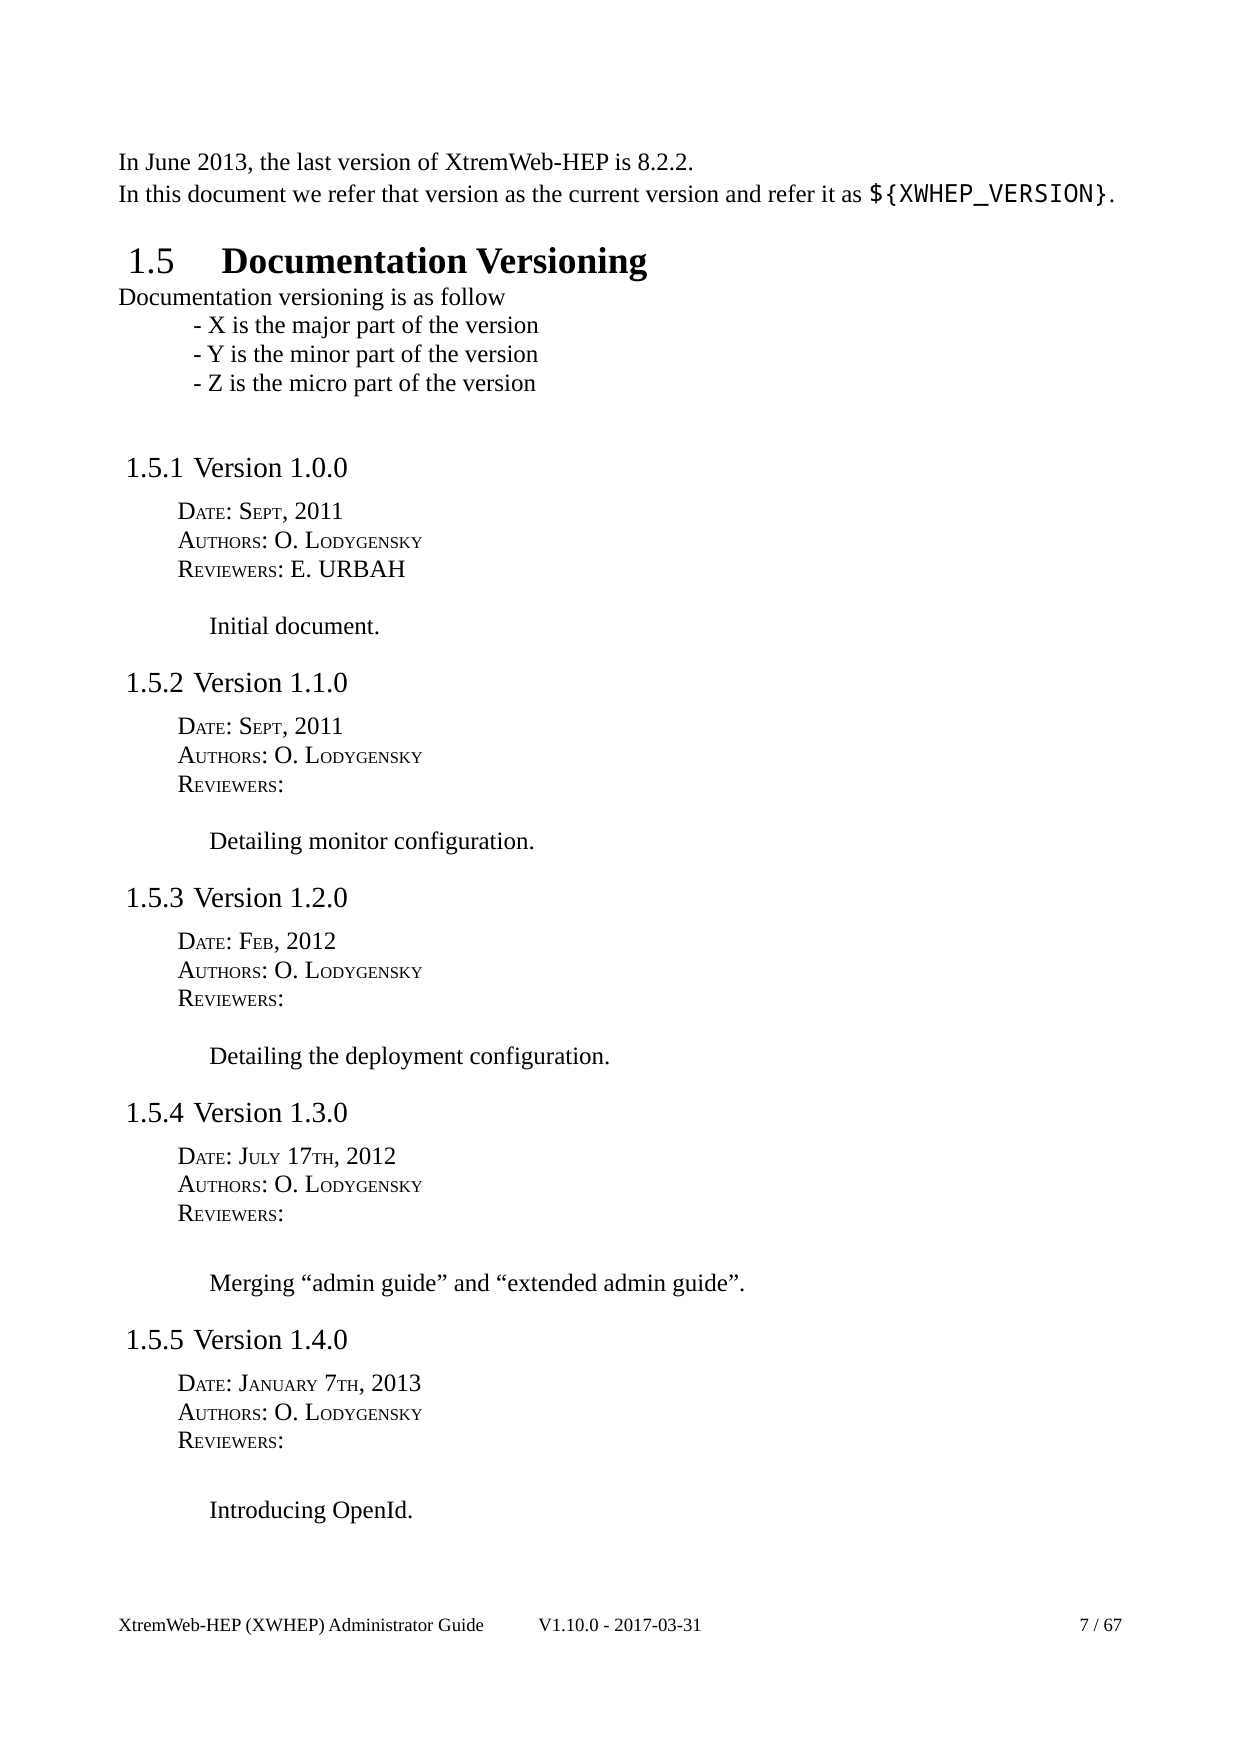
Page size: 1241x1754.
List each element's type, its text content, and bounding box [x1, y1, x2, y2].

subtitle Version 1.4.0 [118, 1322, 1122, 1356]
text - X is the major part of the version [118, 310, 1122, 339]
text - Z is the micro part of the version [118, 368, 1122, 397]
text Reviewers: [177, 983, 1122, 1012]
text Reviewers: [177, 1426, 1122, 1454]
text Reviewers: [177, 1198, 1122, 1227]
text Authors: O. Lodygensky [177, 1169, 1122, 1198]
subtitle Version 1.3.0 [118, 1095, 1122, 1128]
text Merging “admin guide” and “extended admin guide”. [209, 1268, 1035, 1297]
text In June 2013, the last version of XtremWeb-HEP is 8.2.2. [118, 147, 1122, 176]
text Date: Sept, 2011 [177, 496, 1122, 525]
text Date: January 7th, 2013 [177, 1368, 1122, 1397]
text Date: Feb, 2012 [177, 926, 1122, 955]
subtitle Version 1.1.0 [118, 665, 1122, 699]
text Authors: O. Lodygensky [177, 525, 1122, 554]
subtitle Version 1.0.0 [118, 450, 1122, 484]
text Detailing the deployment configuration. [209, 1041, 1035, 1070]
text Detailing monitor configuration. [209, 826, 1035, 855]
text Initial document. [209, 611, 1035, 640]
text In this document we refer that version as the current version and refer it as ${XWHEP_VERSION}. [118, 176, 1122, 210]
subtitle Documentation Versioning [118, 238, 1122, 282]
text Authors: O. Lodygensky [177, 955, 1122, 983]
text Authors: O. Lodygensky [177, 1397, 1122, 1426]
text Reviewers: E. URBAH [177, 554, 1122, 583]
text Reviewers: [177, 769, 1122, 797]
text Documentation versioning is as follow [118, 282, 1122, 310]
text Date: July 17th, 2012 [177, 1141, 1122, 1169]
subtitle Version 1.2.0 [118, 880, 1122, 913]
text - Y is the minor part of the version [118, 339, 1122, 368]
text Introducing OpenId. [209, 1496, 1035, 1524]
text Authors: O. Lodygensky [177, 740, 1122, 769]
text Date: Sept, 2011 [177, 711, 1122, 740]
